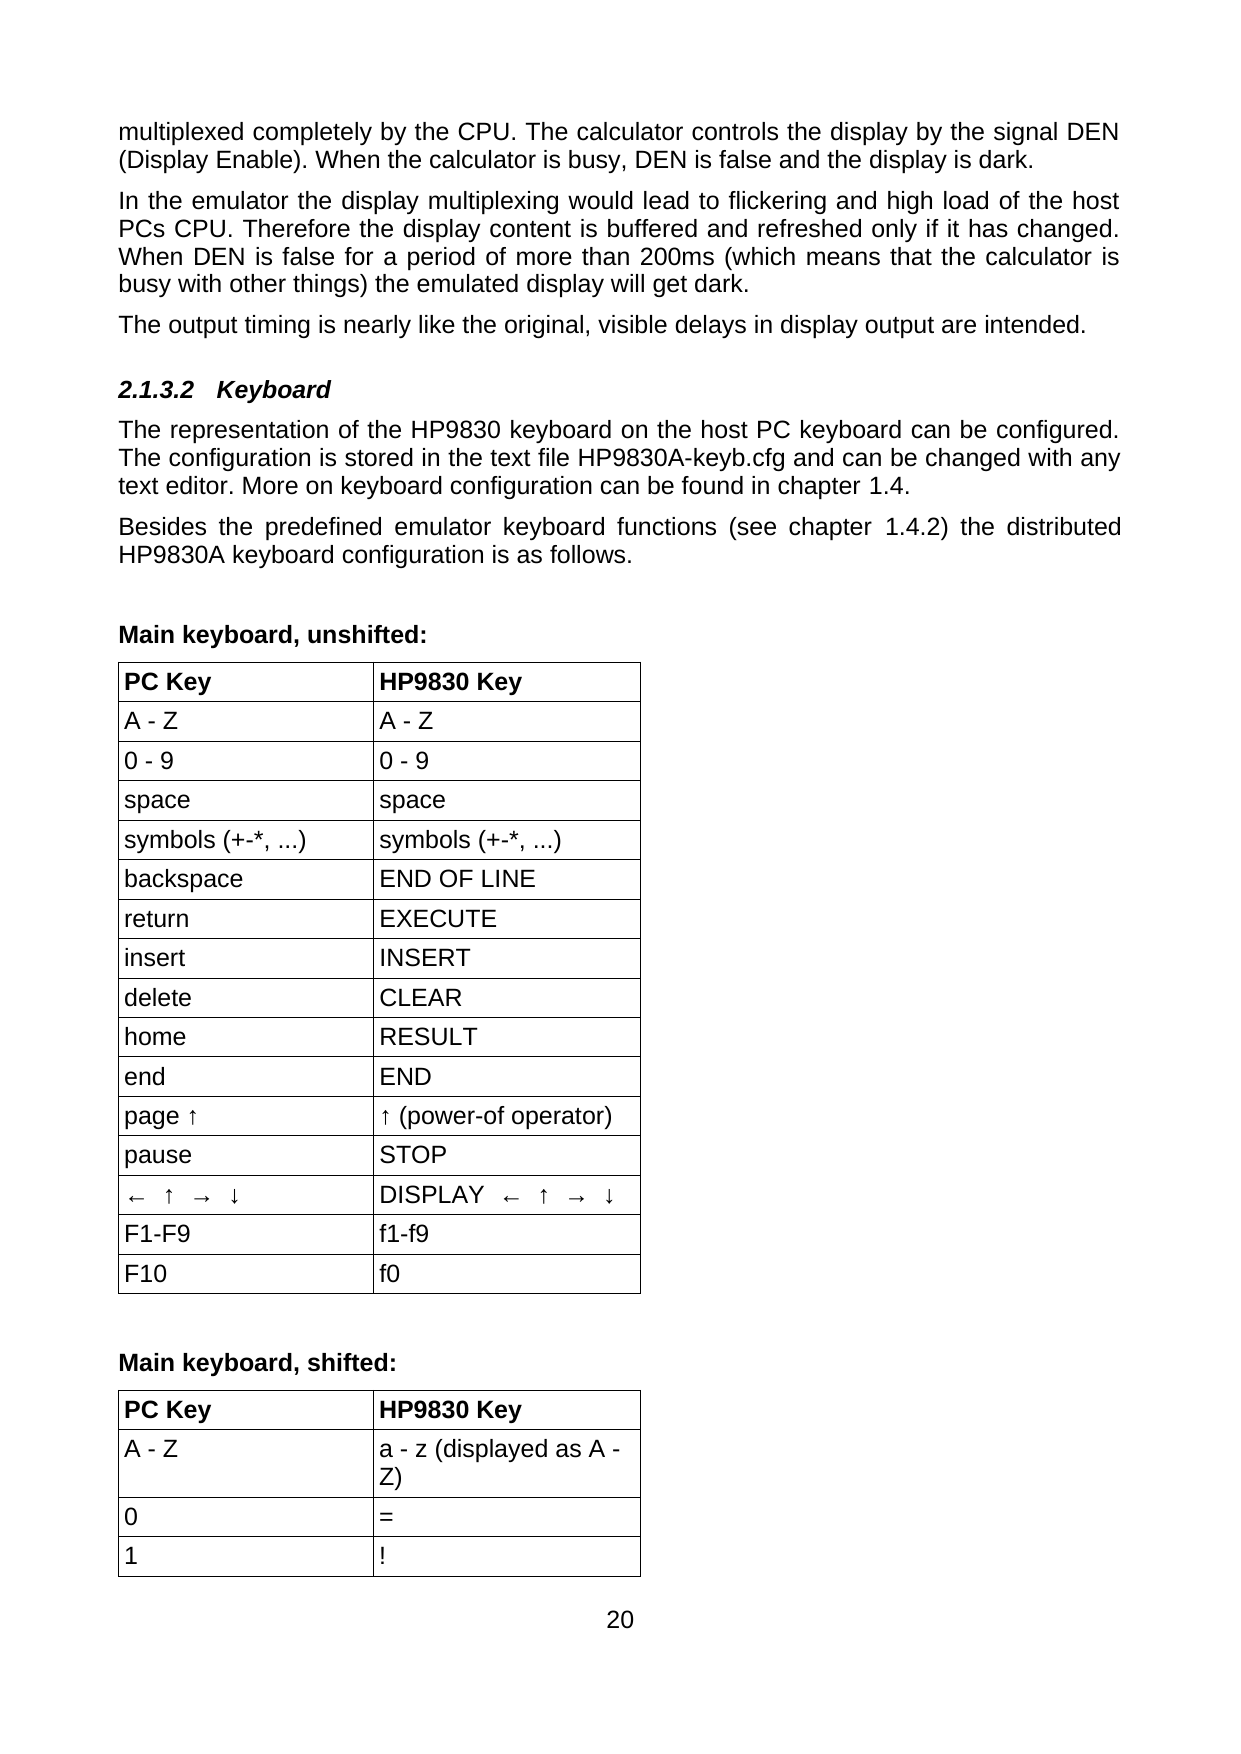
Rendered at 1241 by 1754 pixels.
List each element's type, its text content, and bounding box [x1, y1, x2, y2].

table_header HP9830 Key [374, 1391, 640, 1429]
table_cell home [119, 1018, 373, 1056]
table_cell delete [119, 979, 373, 1017]
table_cell 0 [119, 1498, 373, 1536]
table_cell EXECUTE [374, 900, 640, 938]
subtitle Keyboard [118, 376, 1122, 404]
table_cell CLEAR [374, 979, 640, 1017]
table_cell page ↑ [119, 1097, 373, 1135]
table_cell ! [374, 1537, 640, 1576]
table_header PC Key [119, 1391, 373, 1429]
table_cell return [119, 900, 373, 938]
table_cell 0 - 9 [374, 742, 640, 780]
table_cell A - Z [119, 702, 373, 741]
table_cell backspace [119, 860, 373, 898]
text Main keyboard, shifted: [118, 1349, 1122, 1377]
table_cell RESULT [374, 1018, 640, 1056]
table_cell = [374, 1498, 640, 1536]
table_cell space [374, 781, 640, 819]
table_cell f0 [374, 1255, 640, 1293]
table_cell insert [119, 939, 373, 977]
text multiplexed completely by the CPU. The calculator controls the display by the signal DEN (Display Enable). When the calculator is busy, DEN is false and the display is dark. [118, 118, 1122, 174]
table_cell ← ↑ → ↓ [119, 1176, 373, 1214]
text Main keyboard, unshifted: [118, 621, 1122, 649]
table_cell pause [119, 1136, 373, 1175]
table_cell symbols (+-*, ...) [374, 821, 640, 859]
table_cell END [374, 1057, 640, 1096]
table_cell INSERT [374, 939, 640, 977]
table_cell space [119, 781, 373, 819]
table_cell symbols (+-*, ...) [119, 821, 373, 859]
table_header HP9830 Key [374, 663, 640, 701]
table_cell f1-f9 [374, 1215, 640, 1254]
text The output timing is nearly like the original, visible delays in display output are intended. [118, 311, 1122, 338]
table_cell F1-F9 [119, 1215, 373, 1254]
table_cell A - Z [119, 1430, 373, 1497]
table_cell END OF LINE [374, 860, 640, 898]
text In the emulator the display multiplexing would lead to flickering and high load of the host PCs CPU. Therefore the display content is buffered and refreshed only if it has changed. When DEN is false for a period of more than 200ms (which means that the calculator is busy with other things) the emulated display will get dark. [118, 186, 1122, 298]
table_header PC Key [119, 663, 373, 701]
table_cell end [119, 1057, 373, 1096]
table_cell ↑ (power-of operator) [374, 1097, 640, 1135]
table_cell 1 [119, 1537, 373, 1576]
table_cell DISPLAY ← ↑ → ↓ [374, 1176, 640, 1214]
table_cell A - Z [374, 702, 640, 741]
table_cell STOP [374, 1136, 640, 1175]
text Besides the predefined emulator keyboard functions (see chapter 1.4.2) the distributed HP9830A keyboard configuration is as follows. [118, 512, 1122, 568]
table_cell F10 [119, 1255, 373, 1293]
text The representation of the HP9830 keyboard on the host PC keyboard can be configured. The configuration is stored in the text file HP9830A-keyb.cfg and can be changed with any text editor. More on keyboard configuration can be found in chapter 1.4. [118, 416, 1122, 500]
table_cell a - z (displayed as A - Z) [374, 1430, 640, 1497]
table_cell 0 - 9 [119, 742, 373, 780]
